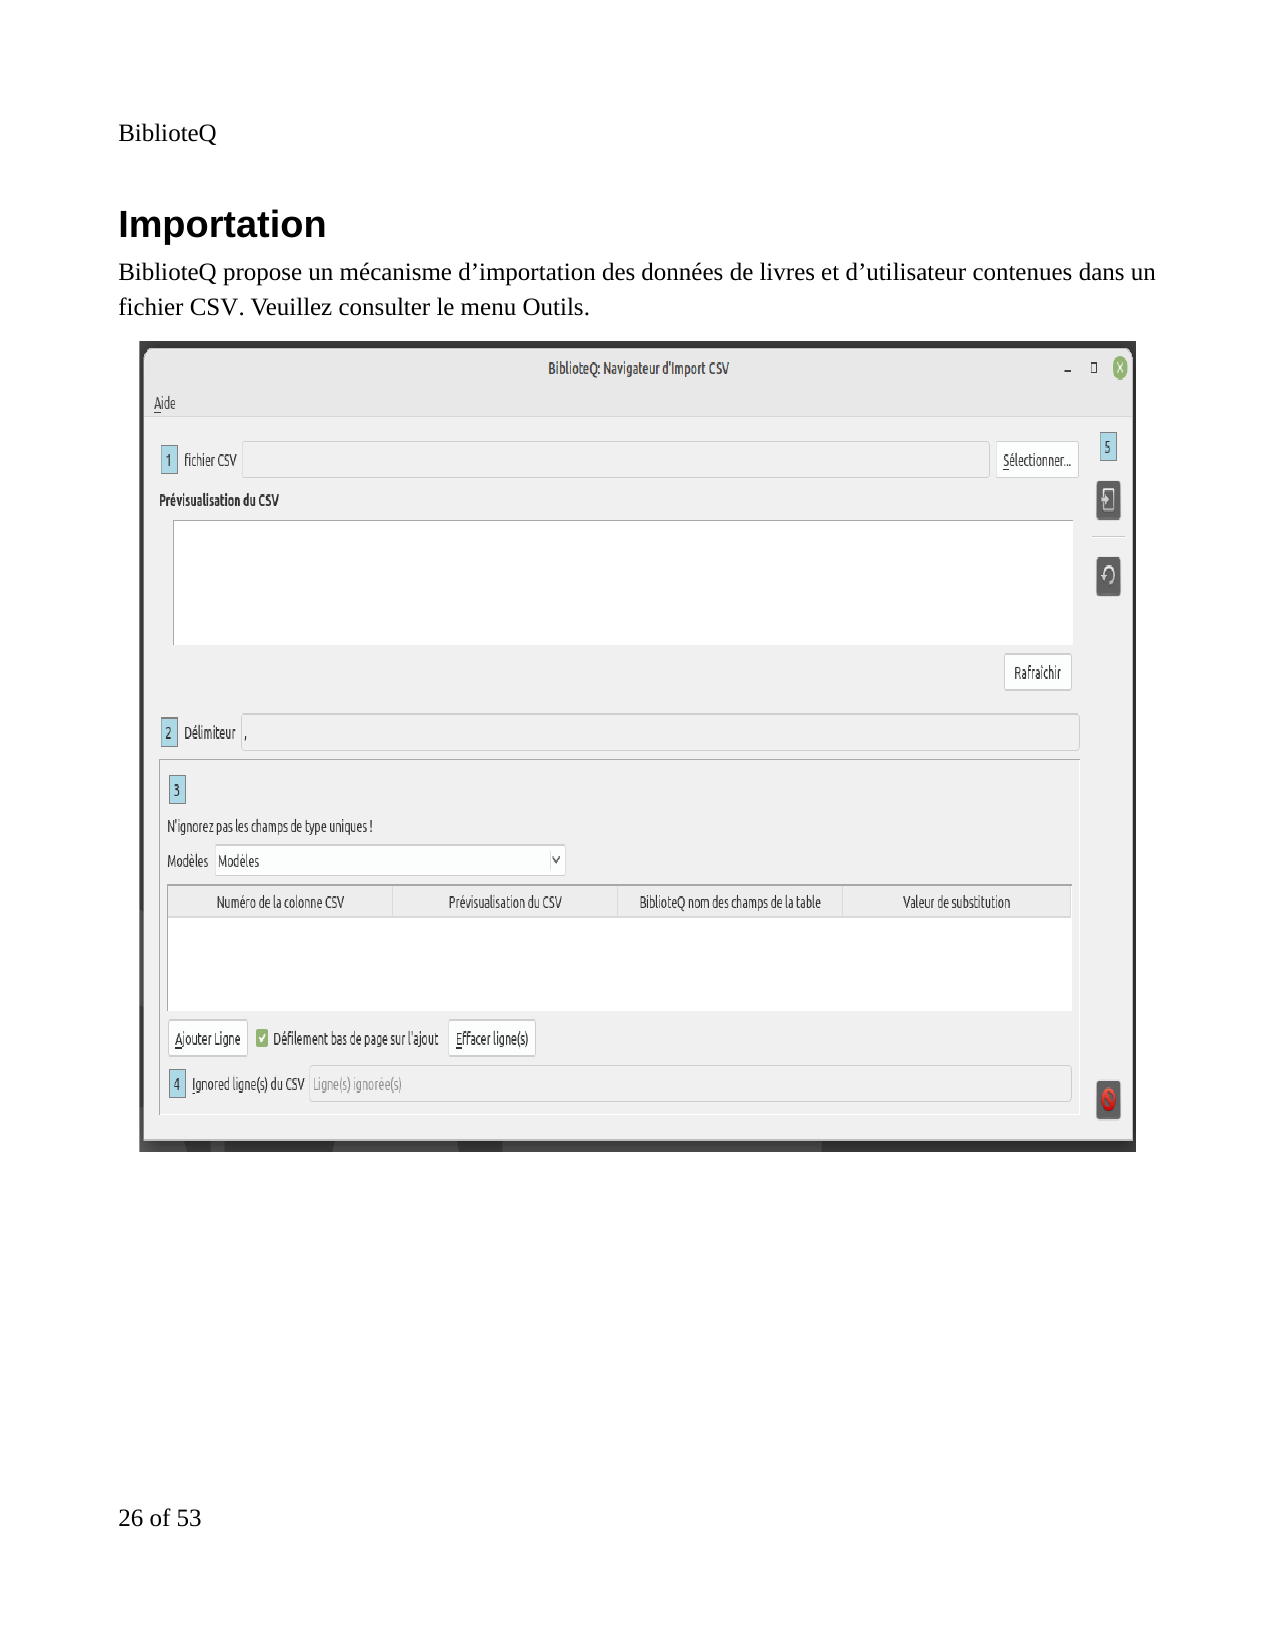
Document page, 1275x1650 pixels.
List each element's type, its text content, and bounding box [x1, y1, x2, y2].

picture [139, 341, 1136, 1152]
text BiblioteQ propose un mécanisme d’importation des données de livres et d’utilisateur contenues dans un fichier CSV. Veuillez consulter le menu Outils. [118, 257, 1157, 321]
subtitle Importation [118, 201, 1157, 245]
